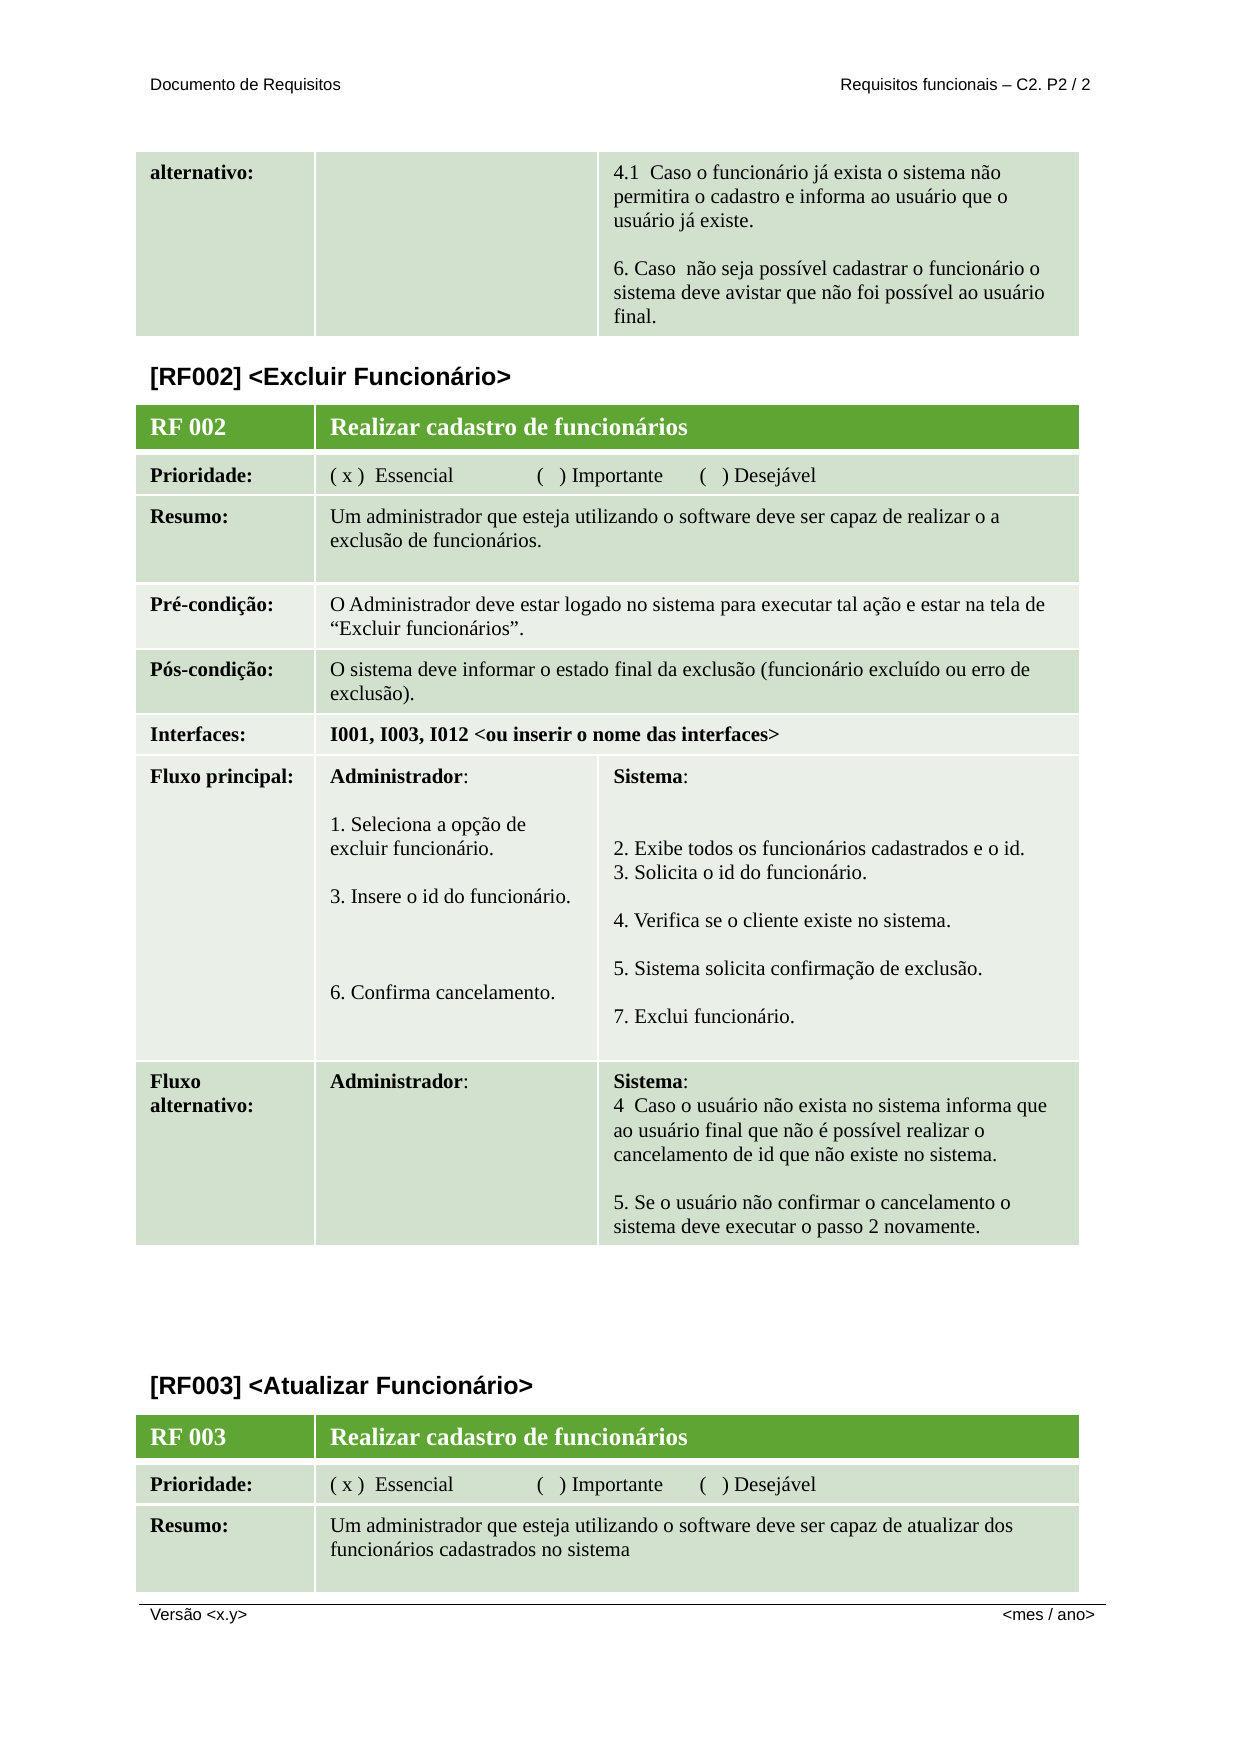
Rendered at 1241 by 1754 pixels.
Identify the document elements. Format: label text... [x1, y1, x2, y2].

table_cell O Administrador deve estar logado no sistema para executar tal ação e estar na tela de “Excluir funcionários”. [316, 585, 1079, 648]
table_cell 4.1 Caso o funcionário já exista o sistema não permitira o cadastro e informa ao usuário que o usuário já existe. 6. Caso não seja possível cadastrar o funcionário o sistema deve avistar que não foi possível ao usuário final. [599, 152, 1079, 336]
table_cell Sistema: 2. Exibe todos os funcionários cadastrados e o id. 3. Solicita o id do funcionário. 4. Verifica se o cliente existe no sistema. 5. Sistema solicita confirmação de exclusão. 7. Exclui funcionário. [599, 756, 1079, 1060]
table_cell O sistema deve informar o estado final da exclusão (funcionário excluído ou erro de exclusão). [316, 650, 1079, 713]
table_cell Interfaces: [136, 715, 314, 754]
text [RF003] <Atualizar Funcionário> [150, 1371, 1090, 1400]
table_cell Sistema: 4 Caso o usuário não exista no sistema informa que ao usuário final que não é possível realizar o cancelamento de id que não existe no sistema. 5. Se o usuário não confirmar o cancelamento o sistema deve executar o passo 2 novamente. [599, 1062, 1079, 1245]
table_cell Pré-condição: [136, 585, 314, 648]
table_cell ( x ) Essencial ( ) Importante ( ) Desejável [316, 1465, 1079, 1503]
table_cell ( x ) Essencial ( ) Importante ( ) Desejável [316, 455, 1079, 494]
table_cell [316, 152, 597, 336]
table_cell alternativo: [136, 152, 314, 336]
table_header RF 002 [136, 405, 314, 449]
table_cell Resumo: [136, 1506, 314, 1592]
table_cell Administrador: 1. Seleciona a opção de excluir funcionário. 3. Insere o id do funcionário. 6. Confirma cancelamento. [316, 756, 597, 1060]
table_header RF 003 [136, 1415, 314, 1458]
table_cell Administrador: [316, 1062, 597, 1245]
table_cell Um administrador que esteja utilizando o software deve ser capaz de realizar o a exclusão de funcionários. [316, 496, 1079, 582]
text [RF002] <Excluir Funcionário> [150, 362, 1090, 390]
table_header Realizar cadastro de funcionários [316, 405, 1079, 449]
table_cell Prioridade: [136, 455, 314, 494]
table_cell I001, I003, I012 <ou inserir o nome das interfaces> [316, 715, 1079, 754]
table_cell Um administrador que esteja utilizando o software deve ser capaz de atualizar dos funcionários cadastrados no sistema [316, 1506, 1079, 1592]
table_cell Resumo: [136, 496, 314, 582]
table_cell Fluxo alternativo: [136, 1062, 314, 1245]
table_cell Fluxo principal: [136, 756, 314, 1060]
table_cell Pós-condição: [136, 650, 314, 713]
table_cell Prioridade: [136, 1465, 314, 1503]
table_header Realizar cadastro de funcionários [316, 1415, 1079, 1458]
